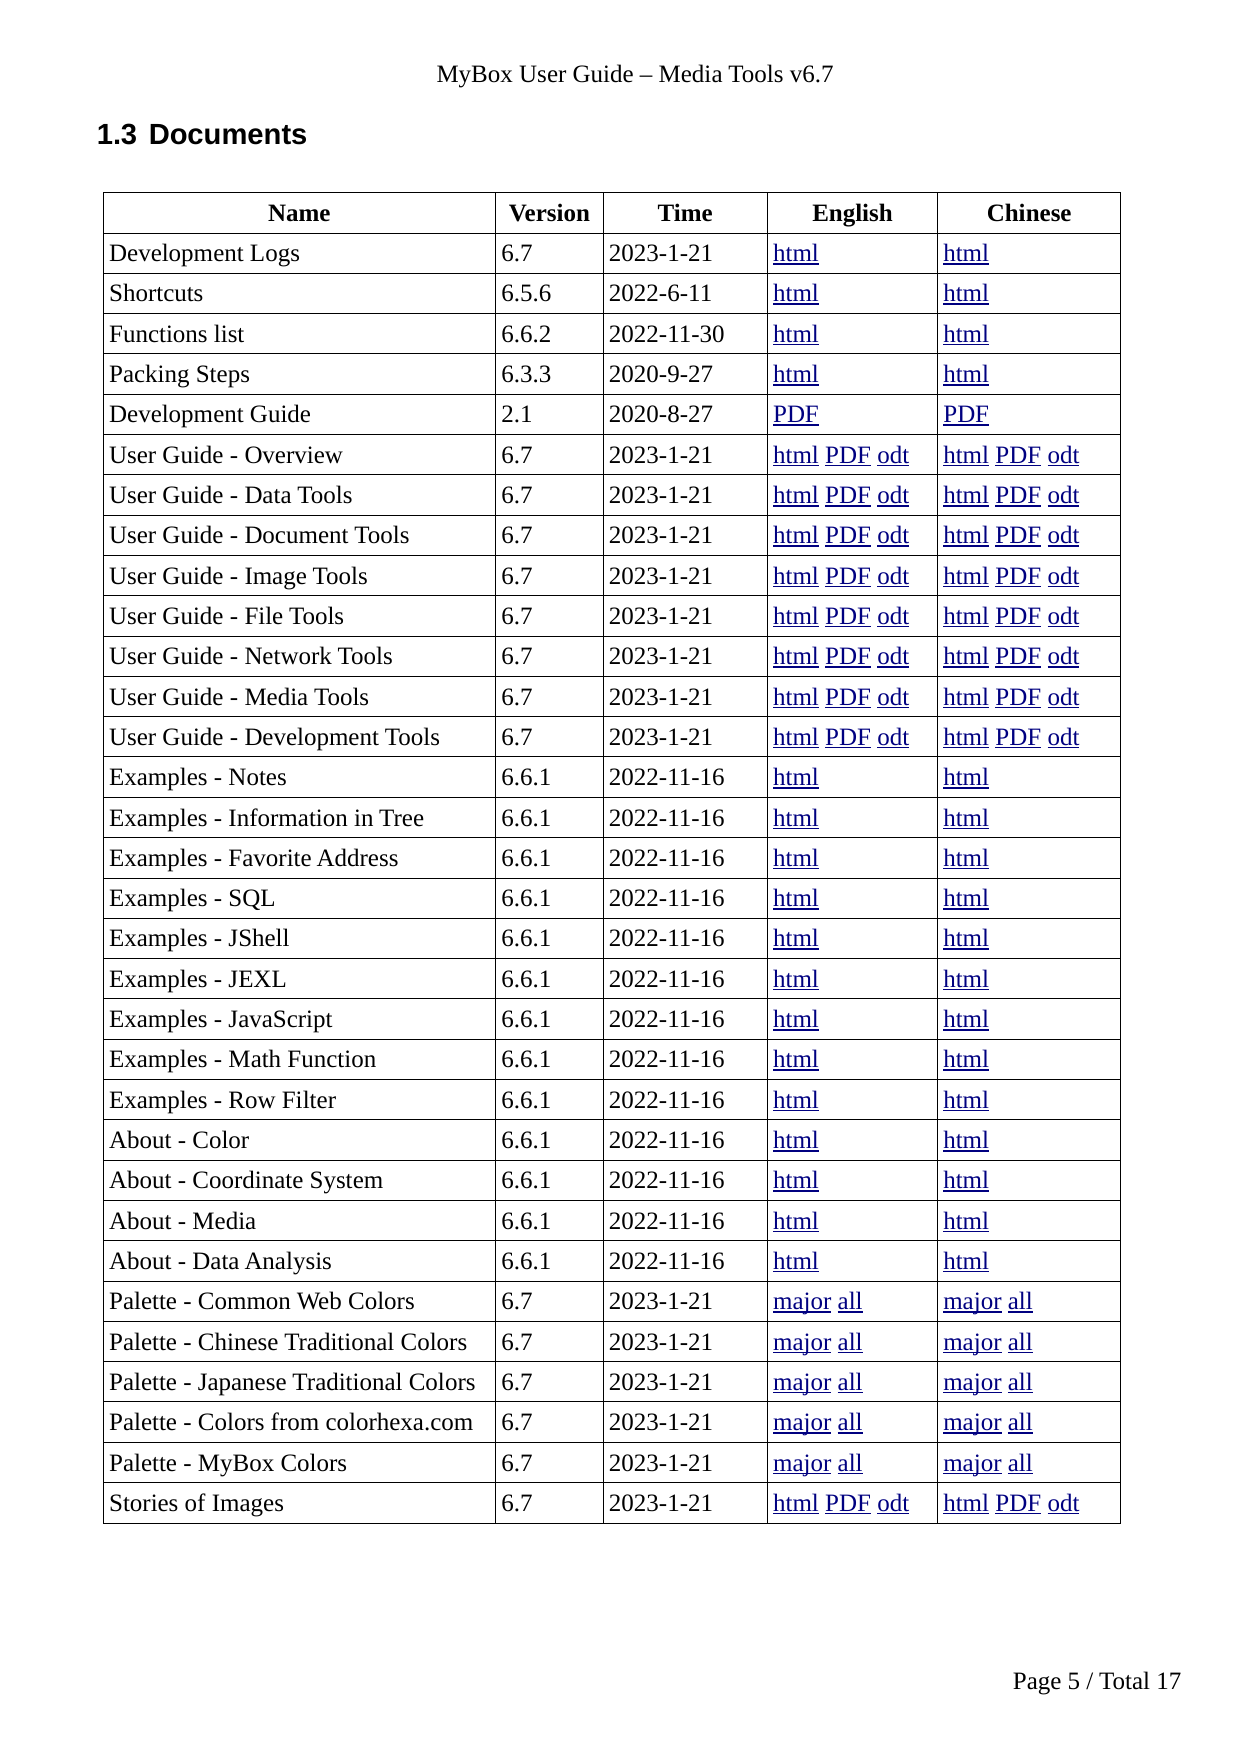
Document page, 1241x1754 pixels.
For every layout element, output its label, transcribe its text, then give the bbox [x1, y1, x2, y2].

table_cell 2022-11-16 [604, 1120, 767, 1159]
table_cell html [938, 1161, 1120, 1200]
table_cell 2020-8-27 [604, 395, 767, 434]
table_cell About - Coordinate System [104, 1161, 495, 1200]
table_cell About - Data Analysis [104, 1241, 495, 1281]
table_cell 2022-11-16 [604, 1241, 767, 1281]
table_cell 6.7 [496, 1443, 603, 1482]
table_cell Palette - Colors from colorhexa.com [104, 1402, 495, 1442]
table_cell 2023-1-21 [604, 596, 767, 636]
table_cell User Guide - Network Tools [104, 637, 495, 676]
table_cell 6.5.6 [496, 274, 603, 313]
table_cell html [768, 959, 937, 998]
table_cell 2022-11-16 [604, 757, 767, 797]
table_cell 2023-1-21 [604, 1362, 767, 1401]
table_cell html PDF odt [938, 717, 1120, 756]
table_cell major all [768, 1362, 937, 1401]
table_cell html [768, 1241, 937, 1281]
table_cell 6.6.1 [496, 1120, 603, 1159]
table_cell Palette - Common Web Colors [104, 1282, 495, 1321]
table_cell 2023-1-21 [604, 556, 767, 595]
table_cell 6.6.1 [496, 798, 603, 837]
table_cell html [768, 798, 937, 837]
table_cell 2023-1-21 [604, 1322, 767, 1361]
table_cell html [768, 1161, 937, 1200]
table_cell html [768, 1201, 937, 1240]
table_cell 6.7 [496, 475, 603, 514]
table_cell About - Color [104, 1120, 495, 1159]
table_cell html [938, 1040, 1120, 1079]
table_cell 2022-11-16 [604, 919, 767, 958]
table_cell Examples - JavaScript [104, 999, 495, 1039]
table_cell html PDF odt [768, 475, 937, 514]
table_cell 2022-11-16 [604, 1161, 767, 1200]
table_cell Packing Steps [104, 354, 495, 394]
table_cell Examples - JEXL [104, 959, 495, 998]
table_cell Development Logs [104, 234, 495, 273]
table_cell 6.6.1 [496, 1080, 603, 1119]
table_cell major all [938, 1362, 1120, 1401]
table_cell 6.6.1 [496, 879, 603, 918]
table_cell 6.6.1 [496, 919, 603, 958]
table_cell html [768, 999, 937, 1039]
table_cell html [768, 757, 937, 797]
table_cell html [768, 838, 937, 877]
table_cell 6.7 [496, 516, 603, 555]
table_cell 6.7 [496, 1483, 603, 1522]
table_cell 6.6.1 [496, 1201, 603, 1240]
table_cell html PDF odt [938, 556, 1120, 595]
table_cell Development Guide [104, 395, 495, 434]
table_cell major all [768, 1322, 937, 1361]
table_cell html [938, 234, 1120, 273]
table_cell About - Media [104, 1201, 495, 1240]
table_cell 6.6.1 [496, 838, 603, 877]
table_cell major all [938, 1443, 1120, 1482]
table_cell 2023-1-21 [604, 677, 767, 716]
table_cell Examples - Favorite Address [104, 838, 495, 877]
table_cell 2023-1-21 [604, 475, 767, 514]
table_cell html [938, 314, 1120, 353]
table_cell html PDF odt [938, 596, 1120, 636]
table_header Version [496, 193, 603, 232]
table_cell User Guide - Document Tools [104, 516, 495, 555]
table_cell html [938, 1080, 1120, 1119]
table_cell 2023-1-21 [604, 637, 767, 676]
table_cell 2.1 [496, 395, 603, 434]
table_cell 6.7 [496, 1322, 603, 1361]
table_cell 6.7 [496, 677, 603, 716]
table_cell major all [768, 1443, 937, 1482]
table_cell html PDF odt [768, 556, 937, 595]
table_cell 2022-11-16 [604, 1040, 767, 1079]
table_header Time [604, 193, 767, 232]
table_cell html [938, 838, 1120, 877]
table_cell 2022-11-16 [604, 1201, 767, 1240]
table_cell major all [938, 1282, 1120, 1321]
table_header English [768, 193, 937, 232]
table_cell Examples - Row Filter [104, 1080, 495, 1119]
table_cell html PDF odt [938, 637, 1120, 676]
table_cell 2023-1-21 [604, 717, 767, 756]
table_cell major all [938, 1322, 1120, 1361]
table_cell html [938, 1120, 1120, 1159]
table_cell 2022-11-16 [604, 879, 767, 918]
table_cell 6.7 [496, 1282, 603, 1321]
table_cell html [938, 879, 1120, 918]
table_cell 6.7 [496, 637, 603, 676]
table_cell 2020-9-27 [604, 354, 767, 394]
table_cell 6.6.1 [496, 1040, 603, 1079]
table_cell User Guide - Image Tools [104, 556, 495, 595]
table_header Name [104, 193, 495, 232]
table_cell User Guide - File Tools [104, 596, 495, 636]
table_cell html PDF odt [768, 596, 937, 636]
table_cell Examples - Math Function [104, 1040, 495, 1079]
table_cell html PDF odt [768, 677, 937, 716]
table_cell 6.7 [496, 1402, 603, 1442]
table_cell 2022-11-30 [604, 314, 767, 353]
table_cell html [768, 234, 937, 273]
table_cell 2023-1-21 [604, 516, 767, 555]
table_cell PDF [938, 395, 1120, 434]
table_cell html [938, 919, 1120, 958]
table_cell 6.6.1 [496, 959, 603, 998]
table_cell html [938, 274, 1120, 313]
table_cell User Guide - Development Tools [104, 717, 495, 756]
subtitle Documents [88, 117, 1181, 151]
table_header Chinese [938, 193, 1120, 232]
table_cell html PDF odt [938, 435, 1120, 474]
table_cell 2022-11-16 [604, 959, 767, 998]
table_cell 6.6.2 [496, 314, 603, 353]
table_cell Palette - MyBox Colors [104, 1443, 495, 1482]
table_cell Palette - Japanese Traditional Colors [104, 1362, 495, 1401]
table_cell 6.6.1 [496, 1161, 603, 1200]
table_cell major all [938, 1402, 1120, 1442]
table_cell Examples - Information in Tree [104, 798, 495, 837]
table_cell 2022-11-16 [604, 1080, 767, 1119]
table_cell html [768, 1040, 937, 1079]
table_cell html PDF odt [768, 435, 937, 474]
table_cell html PDF odt [768, 717, 937, 756]
table_cell 2023-1-21 [604, 1282, 767, 1321]
table_cell User Guide - Data Tools [104, 475, 495, 514]
table_cell html PDF odt [938, 1483, 1120, 1522]
table_cell html [938, 798, 1120, 837]
table_cell 2023-1-21 [604, 1402, 767, 1442]
table_cell html [938, 959, 1120, 998]
table_cell major all [768, 1402, 937, 1442]
table_cell Examples - JShell [104, 919, 495, 958]
table_cell 2022-11-16 [604, 798, 767, 837]
table_cell 6.6.1 [496, 757, 603, 797]
table_cell 2023-1-21 [604, 1443, 767, 1482]
table_cell 6.7 [496, 717, 603, 756]
table_cell html [938, 354, 1120, 394]
table_cell html [768, 314, 937, 353]
table_cell html [938, 1241, 1120, 1281]
table_cell html [768, 274, 937, 313]
table_cell html PDF odt [768, 516, 937, 555]
table_cell Examples - SQL [104, 879, 495, 918]
table_cell 6.7 [496, 596, 603, 636]
table_cell 6.7 [496, 435, 603, 474]
table_cell 2022-6-11 [604, 274, 767, 313]
table_cell major all [768, 1282, 937, 1321]
table_cell html PDF odt [938, 677, 1120, 716]
table_cell User Guide - Overview [104, 435, 495, 474]
table_cell 6.7 [496, 234, 603, 273]
table_cell PDF [768, 395, 937, 434]
table_cell 2022-11-16 [604, 999, 767, 1039]
table_cell 2023-1-21 [604, 234, 767, 273]
table_cell html [768, 919, 937, 958]
table_cell html [768, 879, 937, 918]
table_cell 6.6.1 [496, 1241, 603, 1281]
table_cell Stories of Images [104, 1483, 495, 1522]
table_cell 6.3.3 [496, 354, 603, 394]
table_cell html [938, 1201, 1120, 1240]
table_cell html [938, 999, 1120, 1039]
table_cell Functions list [104, 314, 495, 353]
table_cell html [938, 757, 1120, 797]
table_cell html PDF odt [768, 1483, 937, 1522]
table_cell 6.7 [496, 556, 603, 595]
table_cell html [768, 1080, 937, 1119]
table_cell 2023-1-21 [604, 435, 767, 474]
table_cell 2022-11-16 [604, 838, 767, 877]
table_cell html PDF odt [768, 637, 937, 676]
table_cell Examples - Notes [104, 757, 495, 797]
table_cell Shortcuts [104, 274, 495, 313]
table_cell 6.6.1 [496, 999, 603, 1039]
table_cell html PDF odt [938, 516, 1120, 555]
table_cell html [768, 354, 937, 394]
table_cell 2023-1-21 [604, 1483, 767, 1522]
table_cell html [768, 1120, 937, 1159]
table_cell Palette - Chinese Traditional Colors [104, 1322, 495, 1361]
table_cell User Guide - Media Tools [104, 677, 495, 716]
table_cell 6.7 [496, 1362, 603, 1401]
table_cell html PDF odt [938, 475, 1120, 514]
